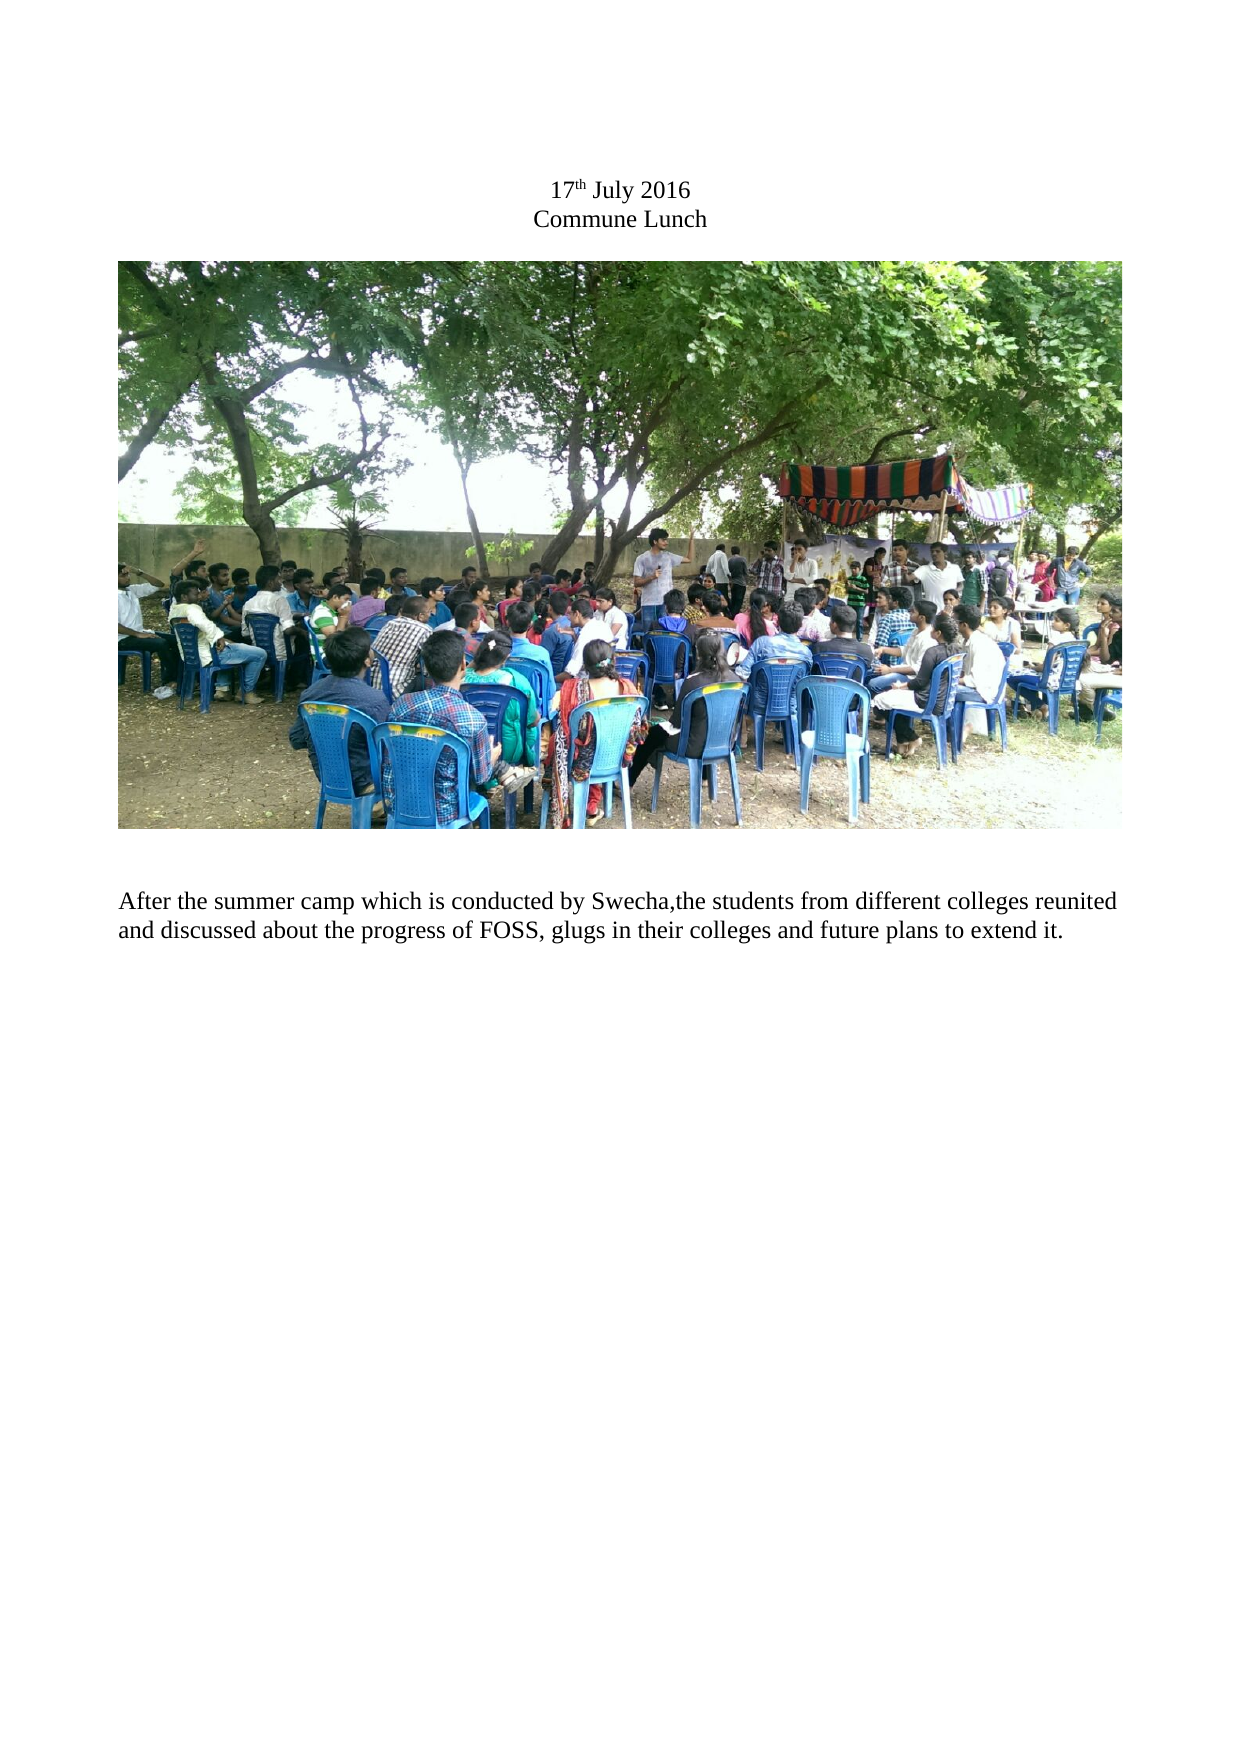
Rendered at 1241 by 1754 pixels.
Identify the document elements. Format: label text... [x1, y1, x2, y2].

text After the summer camp which is conducted by Swecha,the students from different colleges reunited and discussed about the progress of FOSS, glugs in their colleges and future plans to extend it. [118, 886, 1122, 944]
picture [118, 261, 1123, 829]
text Commune Lunch [118, 204, 1122, 233]
text 17th July 2016 [118, 176, 1122, 204]
